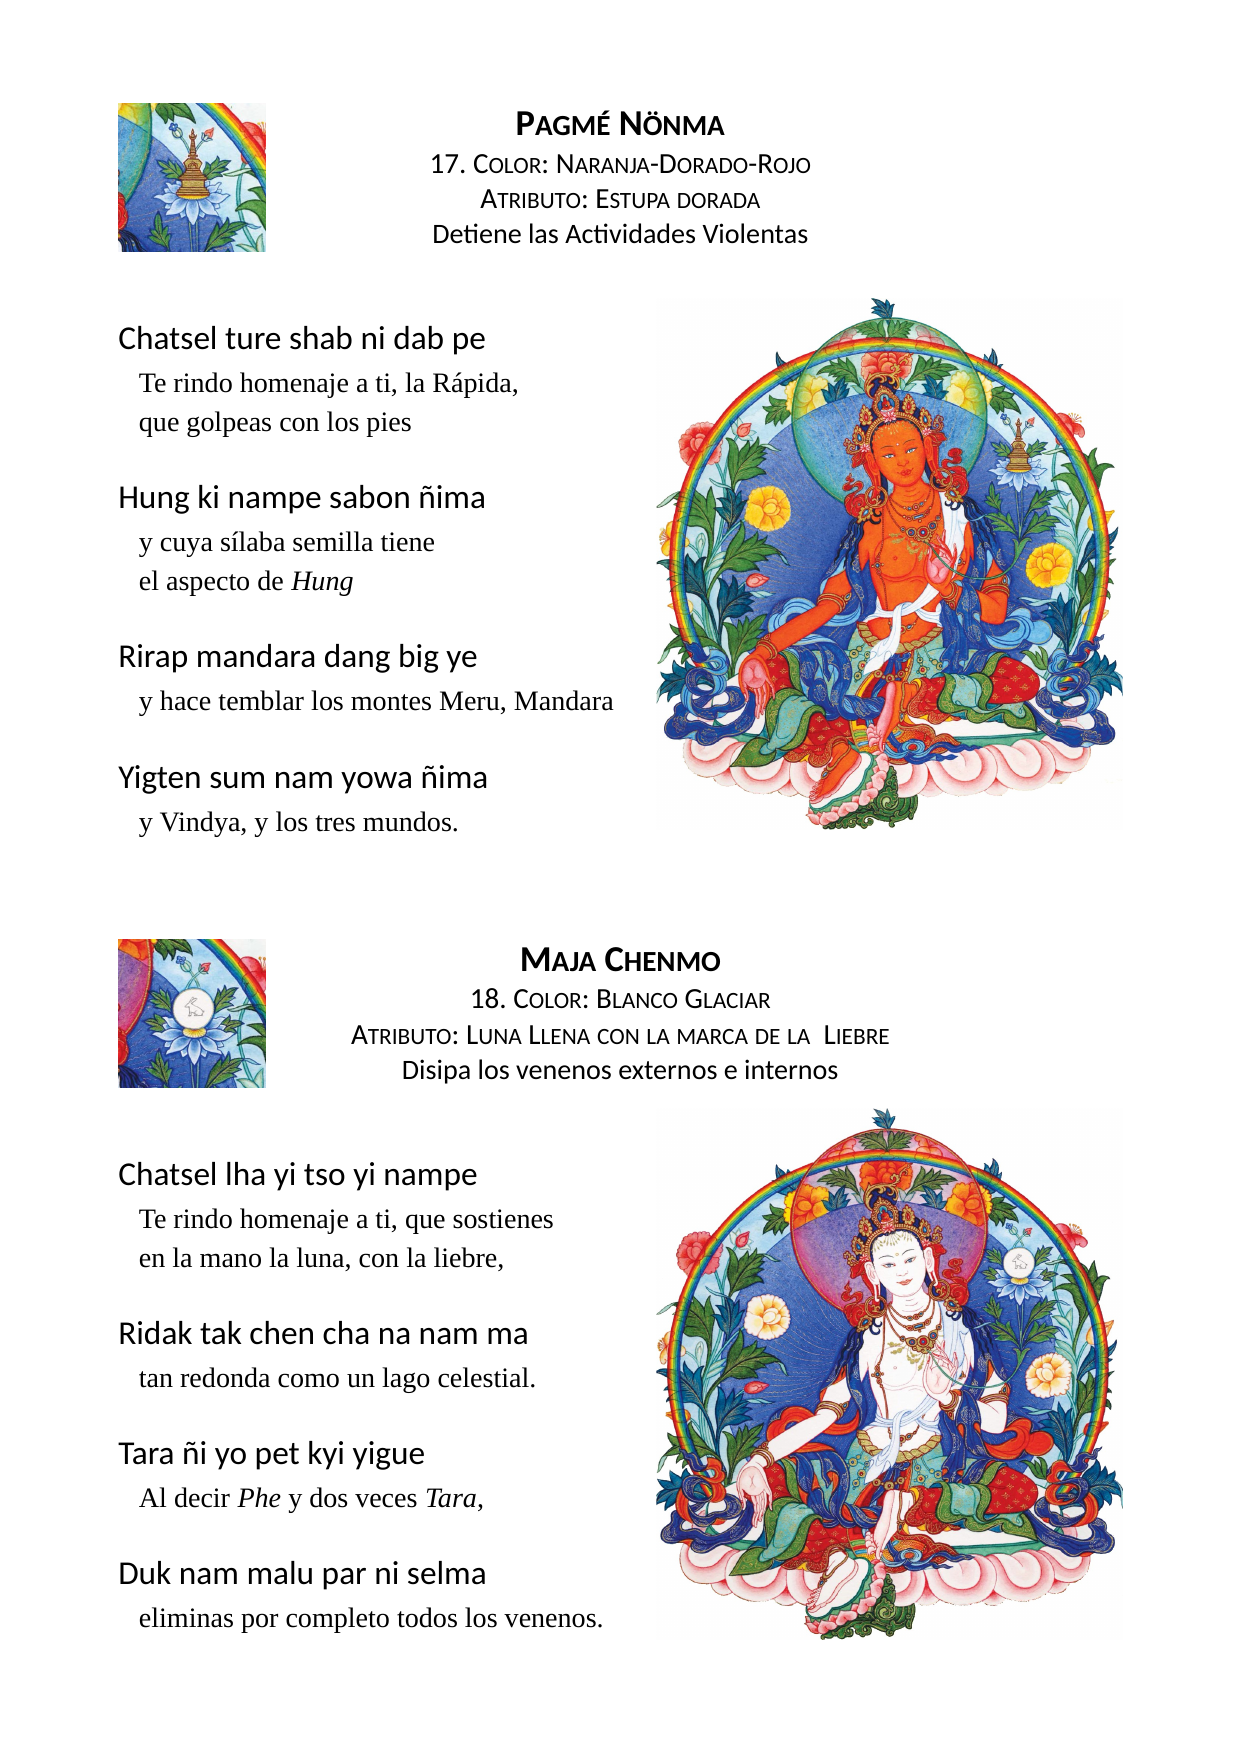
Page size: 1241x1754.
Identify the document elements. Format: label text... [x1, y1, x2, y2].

text Ridak tak chen cha na nam ma [118, 1312, 656, 1353]
text Te rindo homenaje a ti, que sostienes en la mano la luna, con la liebre, [139, 1202, 656, 1273]
text y Vindya, y los tres mundos. [139, 804, 1122, 915]
text Hung ki nampe sabon ñima [118, 476, 656, 517]
text Pagmé Nönma [118, 100, 1122, 145]
text Tara ñi yo pet kyi yigue [118, 1432, 656, 1473]
text Yigten sum nam yowa ñima [118, 756, 656, 796]
text 17. Color: Naranja-Dorado-Rojo [266, 145, 1122, 181]
text Disipa los venenos externos e internos [266, 1052, 1122, 1086]
text Chatsel ture shab ni dab pe [118, 317, 656, 358]
text Atributo: Luna Llena con la marca de la Liebre [266, 1016, 1122, 1052]
text y cuya sílaba semilla tiene el aspecto de Hung [139, 525, 656, 597]
picture [118, 939, 266, 1088]
text Detiene las Actividades Violentas [266, 216, 1122, 251]
text eliminas por completo todos los venenos. [139, 1601, 656, 1634]
picture [656, 298, 1123, 830]
text Te rindo homenaje a ti, la Rápida, que golpeas con los pies [139, 366, 656, 437]
text y hace temblar los montes Meru, Mandara [139, 684, 656, 717]
text Maja Chenmo [118, 936, 1122, 980]
text Duk nam malu par ni selma [118, 1552, 656, 1593]
text Atributo: Estupa dorada [266, 181, 1122, 216]
text tan redonda como un lago celestial. [139, 1361, 656, 1393]
text Al decir Phe y dos veces Tara, [139, 1481, 656, 1513]
text Rirap mandara dang big ye [118, 636, 656, 676]
picture [118, 103, 266, 252]
picture [656, 1108, 1123, 1640]
text 18. Color: Blanco Glaciar [266, 980, 1122, 1016]
text Chatsel lha yi tso yi nampe [118, 1153, 656, 1194]
